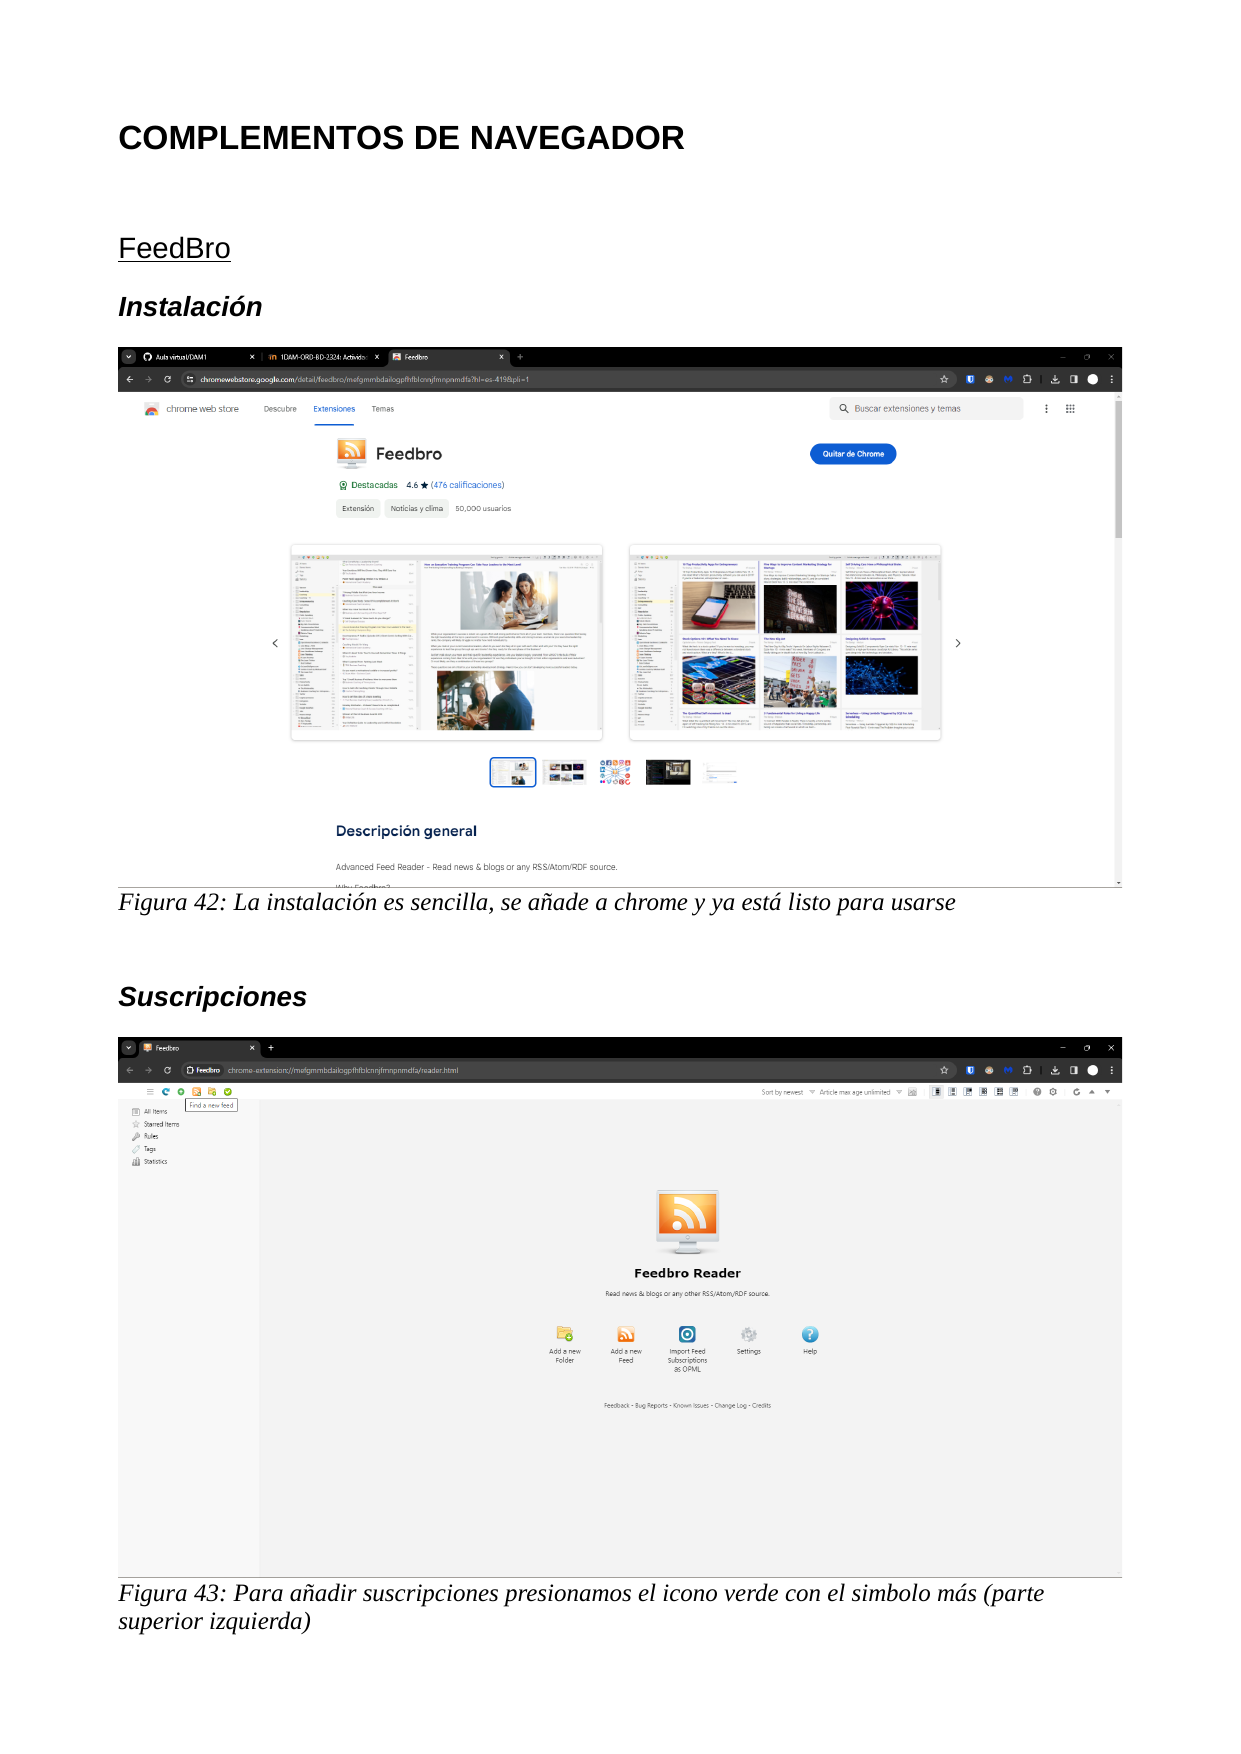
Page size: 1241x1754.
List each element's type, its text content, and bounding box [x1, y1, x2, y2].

text Figura 42: La instalación es sencilla, se añade a chrome y ya está listo para usarse [118, 888, 1122, 916]
subtitle Suscripciones [118, 981, 1122, 1012]
picture [118, 1037, 1123, 1578]
subtitle FeedBro [118, 231, 1122, 265]
subtitle COMPLEMENTOS DE NAVEGADOR [118, 118, 1122, 157]
picture [118, 347, 1123, 888]
text Figura 43: Para añadir suscripciones presionamos el icono verde con el simbolo más (parte superior izquierda) [118, 1578, 1122, 1635]
subtitle Instalación [118, 290, 1122, 322]
